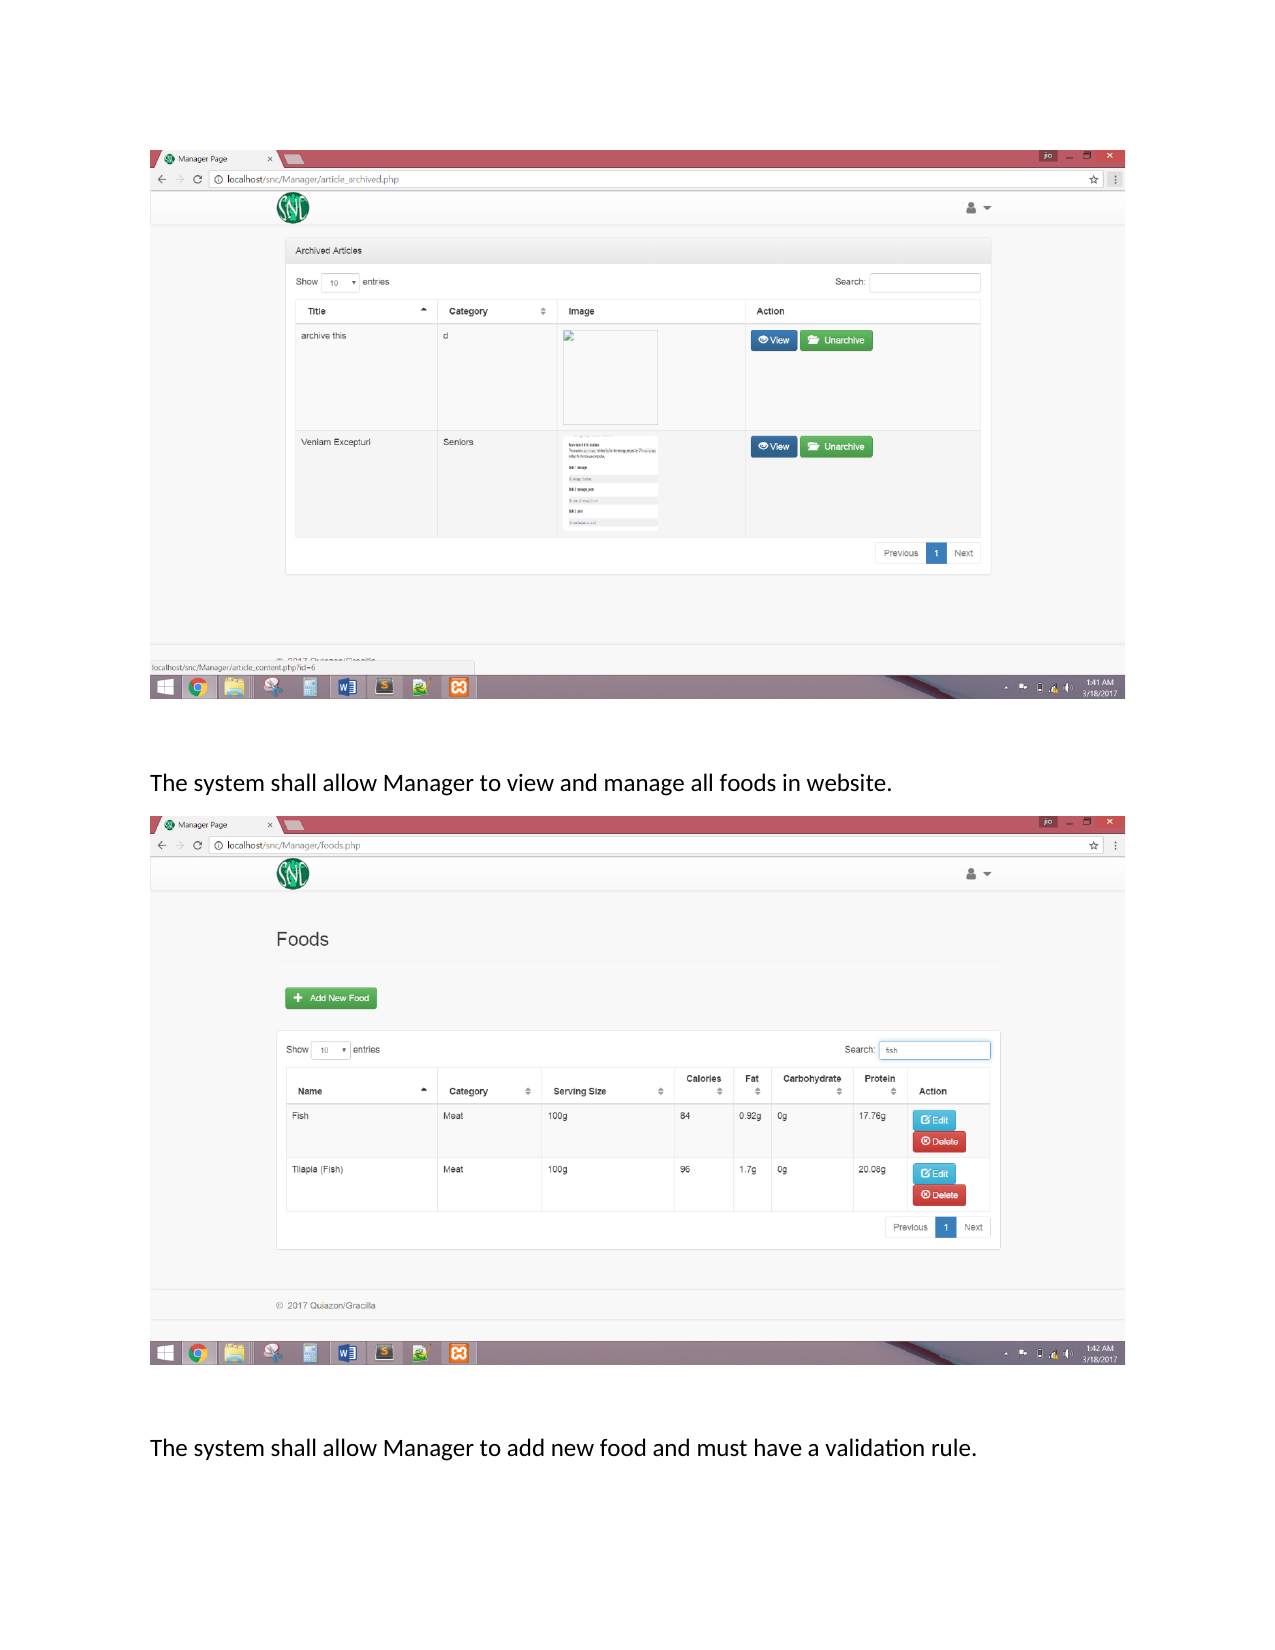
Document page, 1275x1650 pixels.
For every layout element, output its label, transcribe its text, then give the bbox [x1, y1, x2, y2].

text The system shall allow Manager to add new food and must have a validation rule. [150, 1433, 1125, 1463]
text The system shall allow Manager to view and manage all foods in website. [150, 767, 1125, 797]
